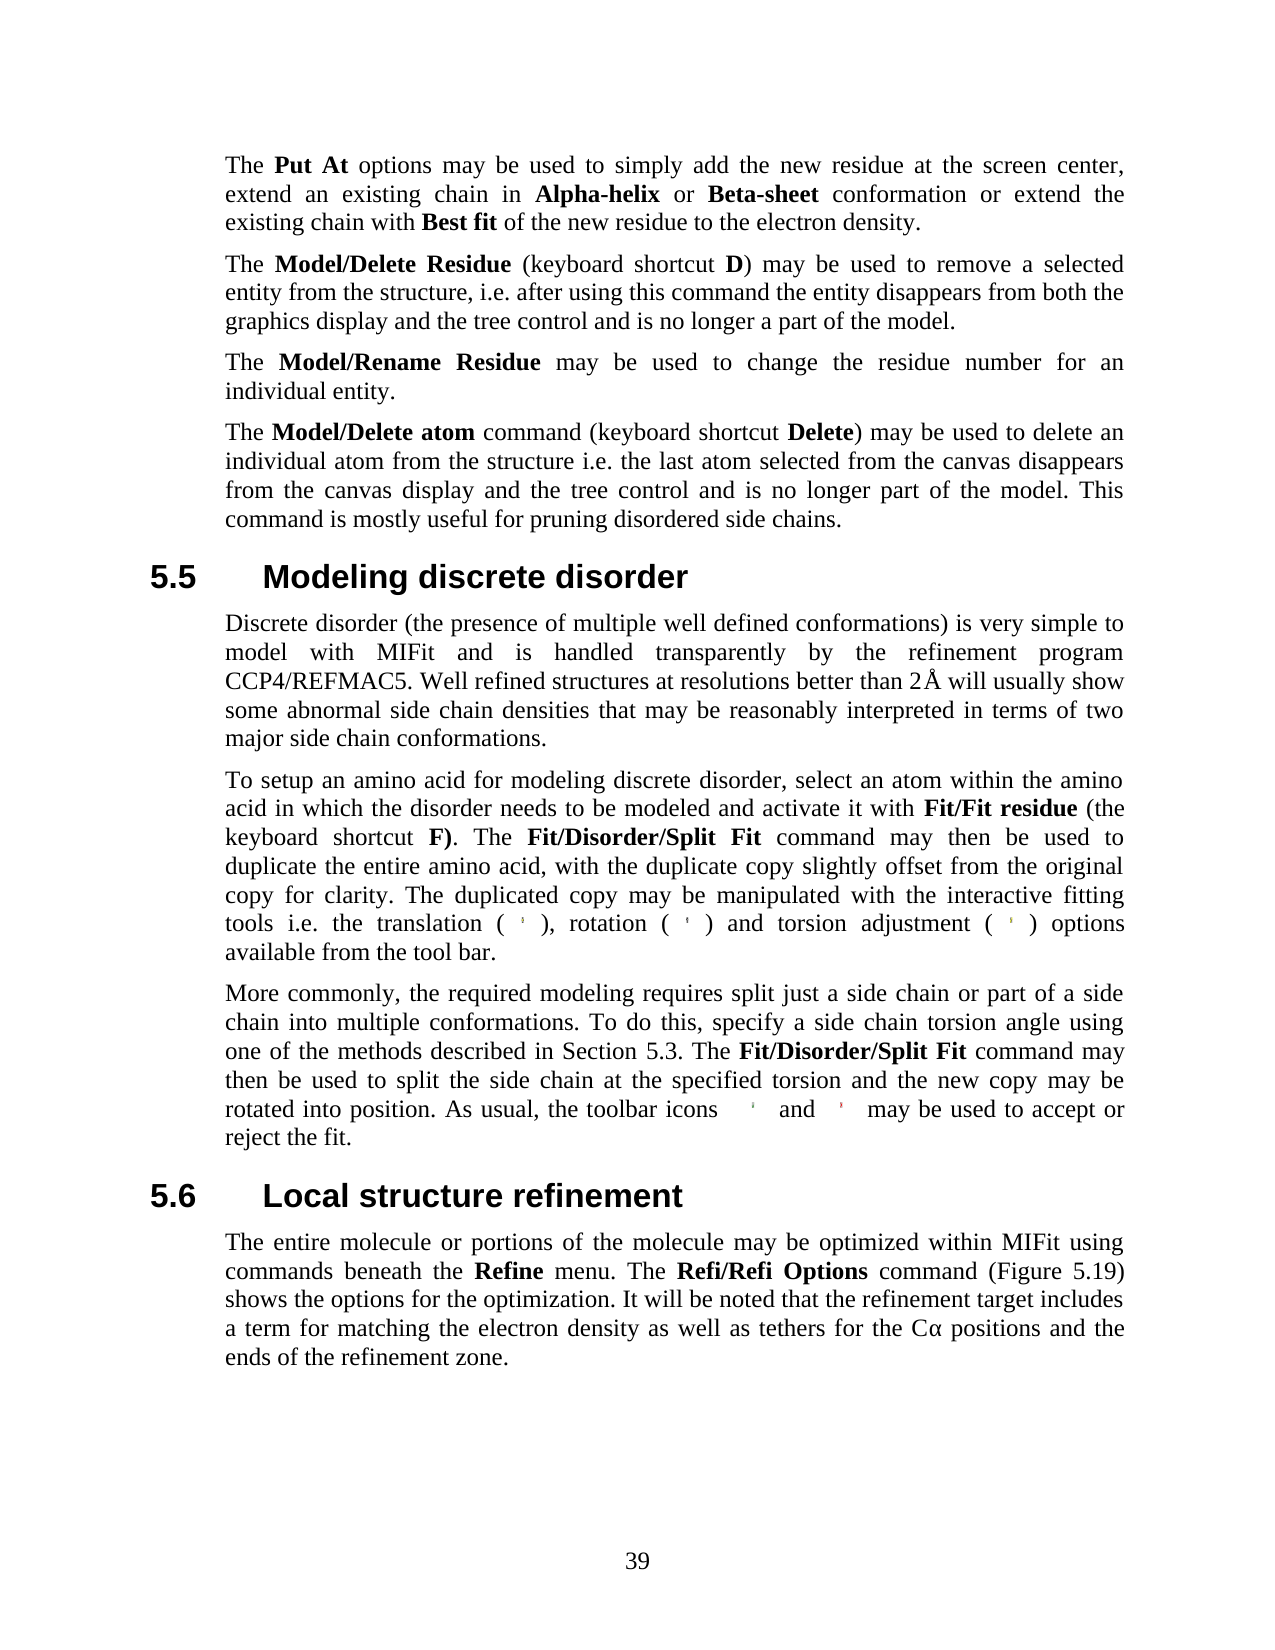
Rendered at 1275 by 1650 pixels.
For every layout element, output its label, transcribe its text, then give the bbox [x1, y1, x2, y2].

text The entire molecule or portions of the molecule may be optimized within MIFit using commands beneath the Refine menu. The Refi/Refi Options command (Figure 5.19) shows the options for the optimization. It will be noted that the refinement target includes a term for matching the electron density as well as tethers for the Cα positions and the ends of the refinement zone. [225, 1227, 1125, 1371]
text Discrete disorder (the presence of multiple well defined conformations) is very simple to model with MIFit and is handled transparently by the refinement program CCP4/REFMAC5. Well refined structures at resolutions better than 2Å will usually show some abnormal side chain densities that may be reasonably interpreted in terms of two major side chain conformations. [225, 608, 1125, 752]
subtitle Modeling discrete disorder [150, 557, 1125, 596]
subtitle Local structure refinement [150, 1176, 1125, 1214]
text More commonly, the required modeling requires split just a side chain or part of a side chain into multiple conformations. To do this, specify a side chain torsion angle using one of the methods described in Section 5.3. The Fit/Disorder/Split Fit command may then be used to split the side chain at the specified torsion and the new copy may be rotated into position. As usual, the toolbar icons and may be used to accept or reject the fit. [225, 978, 1125, 1151]
text To setup an amino acid for modeling discrete disorder, select an atom within the amino acid in which the disorder needs to be modeled and activate it with Fit/Fit residue (the keyboard shortcut F). The Fit/Disorder/Split Fit command may then be used to duplicate the entire amino acid, with the duplicate copy slightly offset from the original copy for clarity. The duplicated copy may be manipulated with the interactive fitting tools i.e. the translation (), rotation () and torsion adjustment () options available from the tool bar. [225, 765, 1125, 966]
text The Put At options may be used to simply add the new residue at the screen center, extend an existing chain in Alpha-helix or Beta-sheet conformation or extend the existing chain with Best fit of the new residue to the electron density. [225, 150, 1125, 236]
text The Model/Delete atom command (keyboard shortcut Delete) may be used to delete an individual atom from the structure i.e. the last atom selected from the canvas disappears from the canvas display and the tree control and is no longer part of the model. This command is mostly useful for pruning disordered side chains. [225, 417, 1125, 532]
text The Model/Delete Residue (keyboard shortcut D) may be used to remove a selected entity from the structure, i.e. after using this command the entity disappears from both the graphics display and the tree control and is no longer a part of the model. [225, 249, 1125, 335]
text The Model/Rename Residue may be used to change the residue number for an individual entity. [225, 347, 1125, 405]
